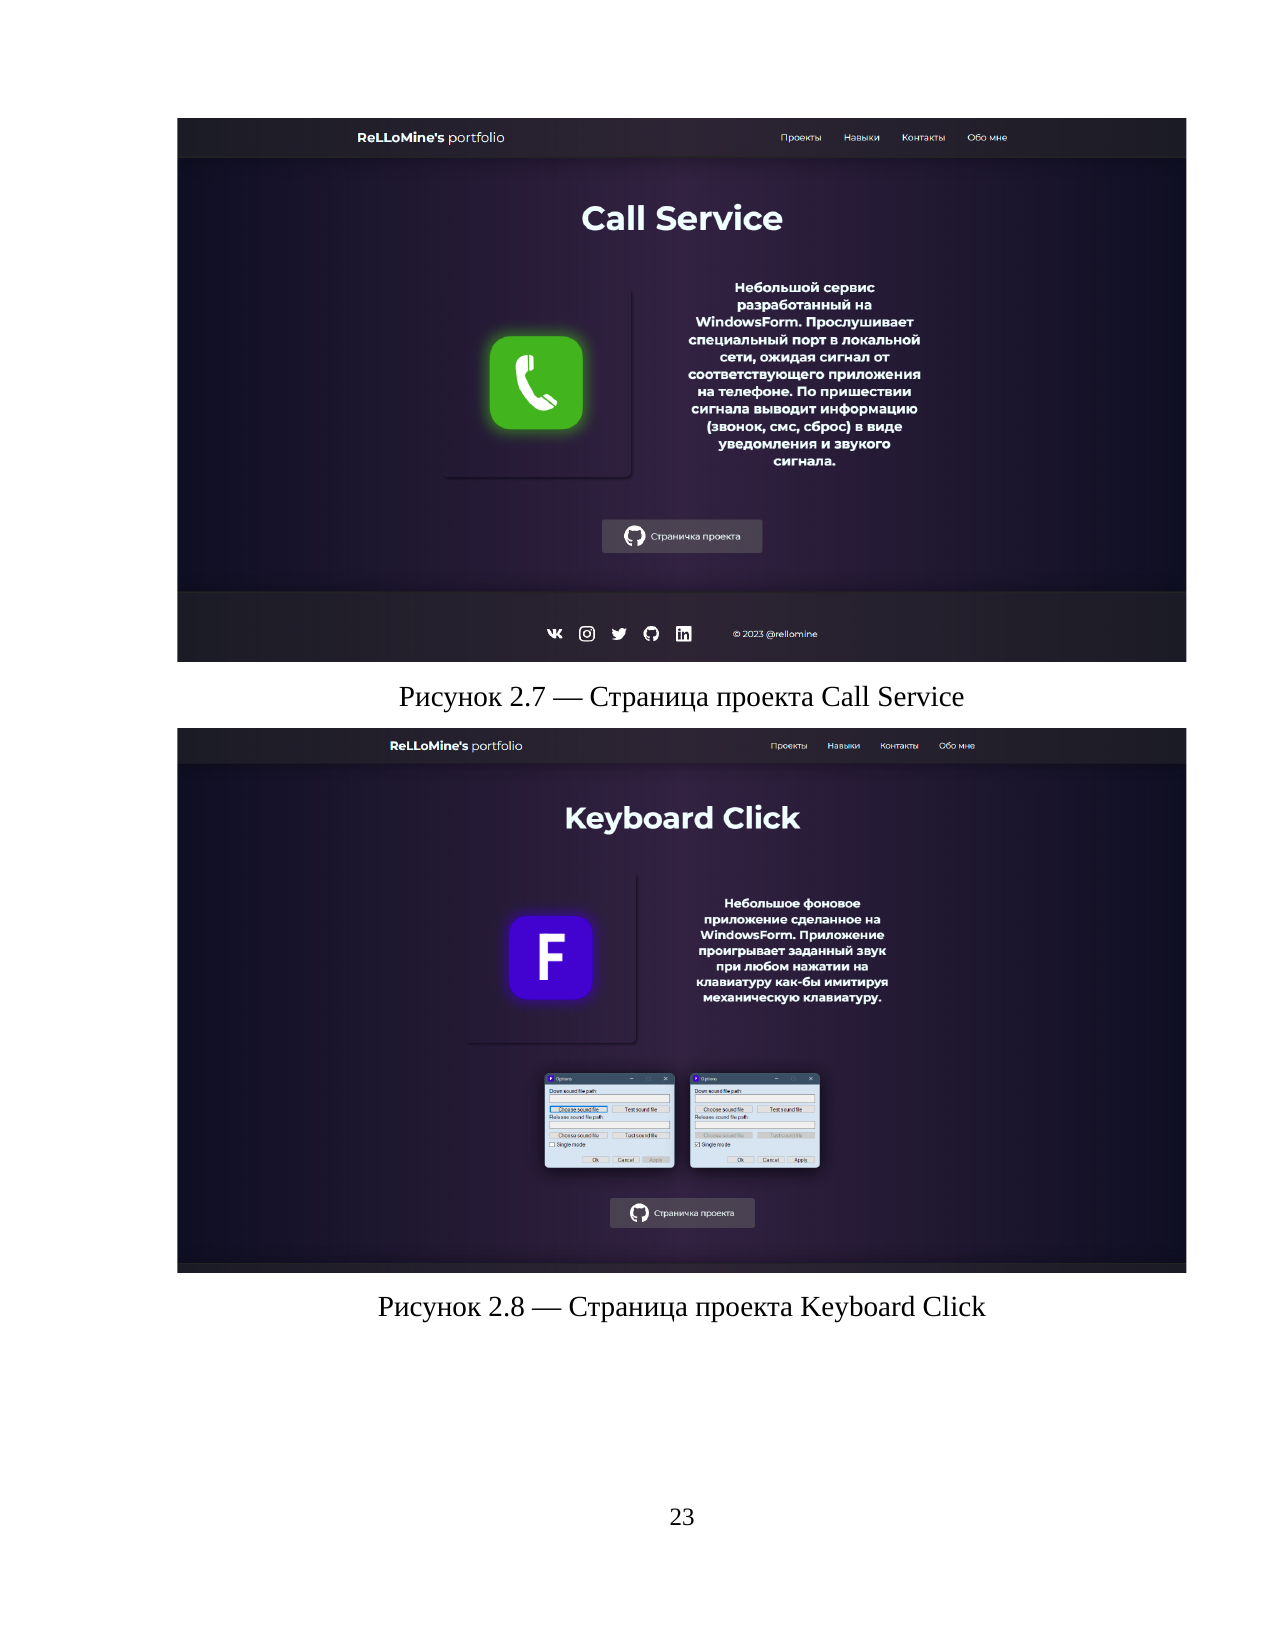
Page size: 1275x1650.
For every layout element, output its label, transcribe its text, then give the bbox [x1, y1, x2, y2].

text Рисунок 2.8 — Страница проекта Keyboard Click [177, 1289, 1186, 1323]
text Рисунок 2.7 — Страница проекта Call Service [177, 679, 1186, 712]
picture [177, 728, 1187, 1273]
picture [177, 118, 1187, 662]
